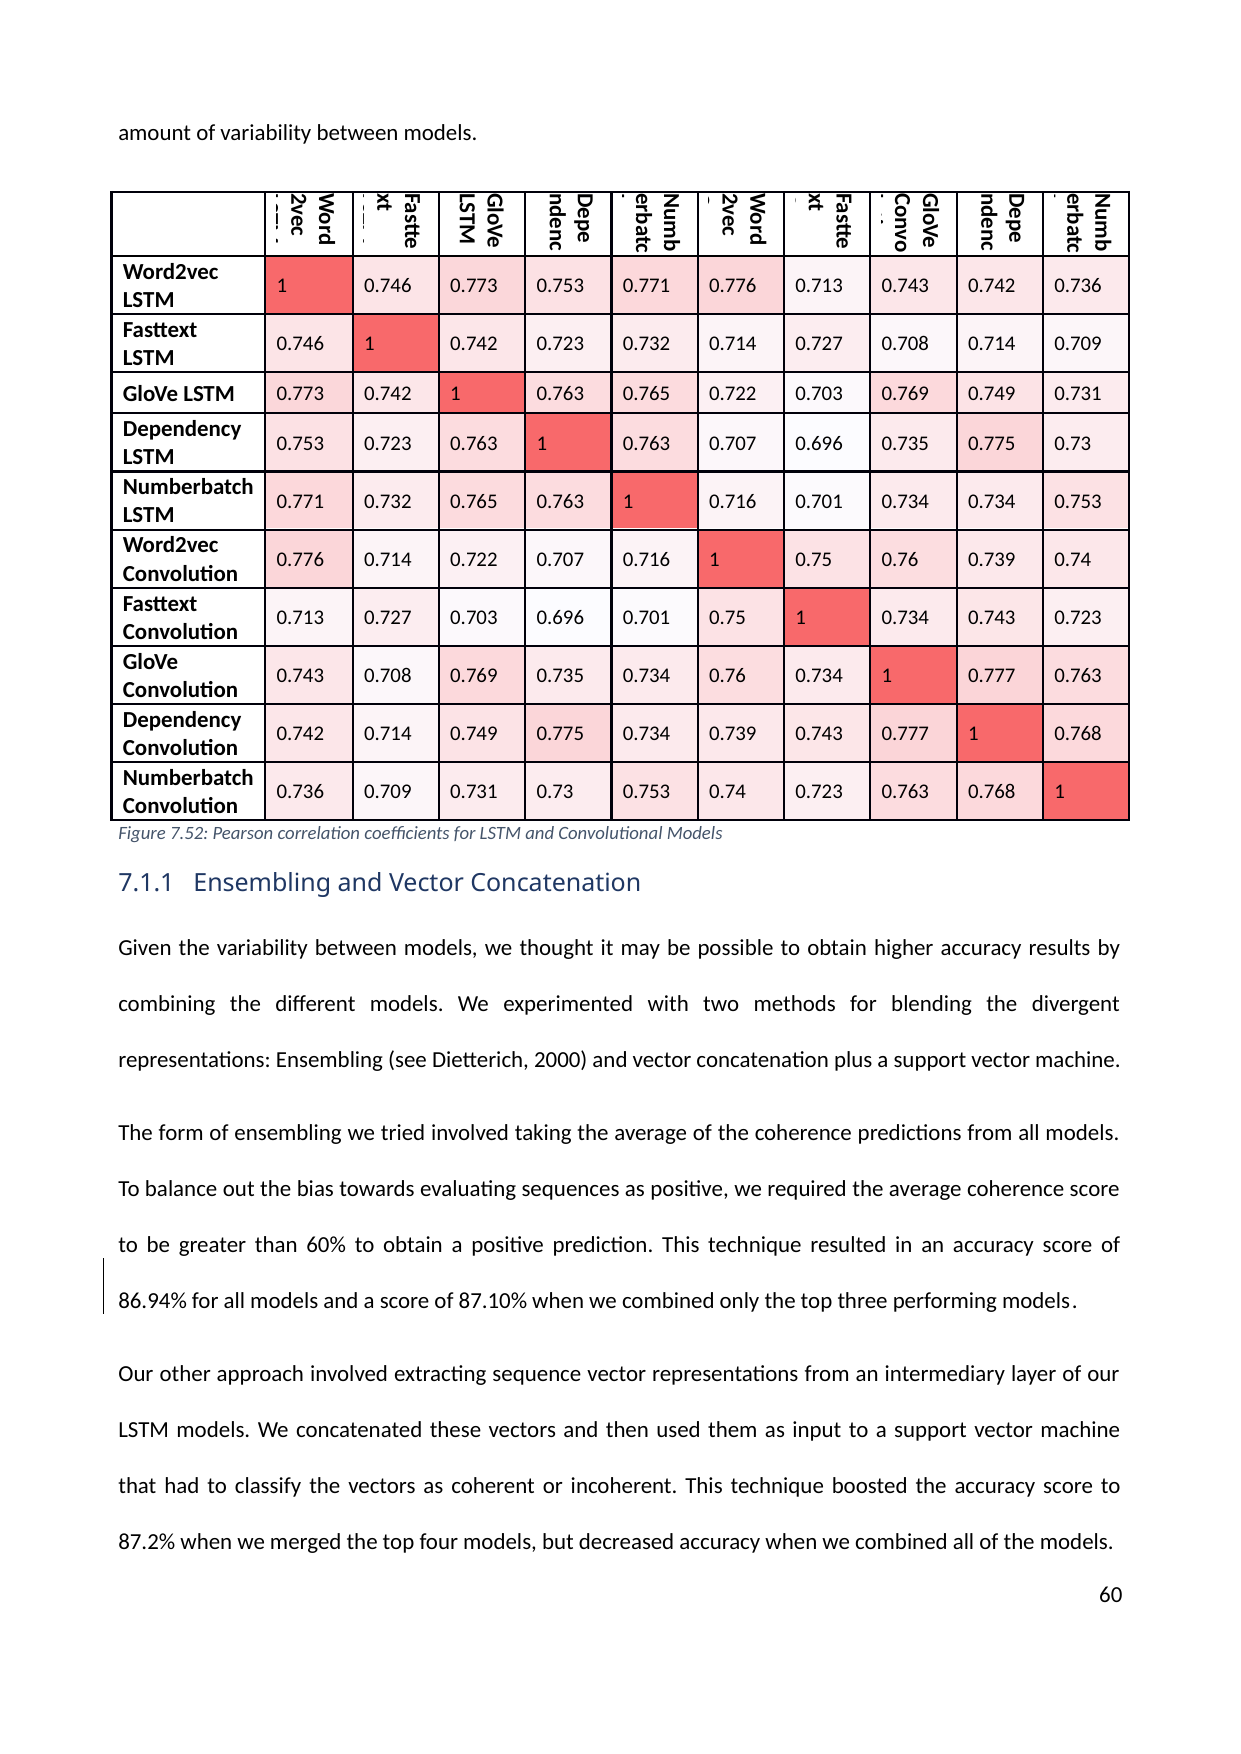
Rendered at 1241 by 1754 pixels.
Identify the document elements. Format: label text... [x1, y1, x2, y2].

subtitle Ensembling and Vector Concatenation [118, 865, 1122, 899]
table_cell 0.763 [440, 414, 524, 470]
table_cell 0.735 [526, 647, 610, 703]
table_cell Fasttext Convolution [113, 589, 264, 645]
table_cell 0.703 [440, 589, 524, 645]
table_cell 0.734 [871, 589, 956, 645]
table_header Dependency LSTM [526, 193, 610, 255]
table_cell Numberbatch Convolution [113, 763, 264, 819]
table_cell 0.696 [785, 414, 869, 470]
table_cell 0.708 [354, 647, 438, 703]
table_cell 0.763 [1044, 647, 1128, 703]
table_cell 0.709 [1044, 315, 1128, 371]
table_header Word2vec Convolutional [699, 193, 783, 255]
table_cell 0.76 [699, 647, 783, 703]
table_header GloVe LSTM [440, 193, 524, 255]
table_cell Dependency Convolution [113, 705, 264, 761]
table_cell 0.773 [440, 257, 524, 313]
table_cell 0.734 [958, 473, 1042, 528]
table_cell 0.763 [871, 763, 956, 819]
table_cell 0.732 [613, 315, 697, 371]
table_cell 0.739 [699, 705, 783, 761]
table_cell 0.716 [699, 473, 783, 528]
table_cell 0.723 [526, 315, 610, 371]
table_cell 0.746 [354, 257, 438, 313]
table_cell 1 [613, 473, 697, 528]
table_cell 0.753 [526, 257, 610, 313]
table_cell 0.776 [699, 257, 783, 313]
table_cell 1 [958, 705, 1042, 761]
table_cell 1 [440, 373, 524, 412]
table_cell 0.749 [440, 705, 524, 761]
table_cell GloVe LSTM [113, 373, 264, 412]
table_header GloVe Convolutional [871, 193, 956, 255]
table_cell 0.722 [699, 373, 783, 412]
text Figure 7.52: Pearson correlation coefficients for LSTM and Convolutional Models [118, 821, 1122, 844]
table_cell 0.768 [1044, 705, 1128, 761]
table_cell 0.707 [699, 414, 783, 470]
table_cell 0.713 [785, 257, 869, 313]
table_cell 0.75 [785, 531, 869, 587]
text Given the variability between models, we thought it may be possible to obtain higher accuracy results by combining the different models. We experimented with two methods for blending the divergent representations: Ensembling (see Dietterich, 2000) and vector concatenation plus a support vector machine. [118, 933, 1122, 1073]
table_cell 0.734 [613, 647, 697, 703]
table_cell Numberbatch LSTM [113, 473, 264, 528]
table_cell 0.753 [1044, 473, 1128, 528]
table_cell 0.749 [958, 373, 1042, 412]
table_cell 0.769 [440, 647, 524, 703]
table_cell GloVe Convolution [113, 647, 264, 703]
table_cell 0.703 [785, 373, 869, 412]
table_cell 0.734 [871, 473, 956, 528]
table_cell 0.742 [354, 373, 438, 412]
table_cell 0.743 [958, 589, 1042, 645]
table_cell Word2vec Convolution [113, 531, 264, 587]
table_cell 1 [699, 531, 783, 587]
table_cell 0.743 [266, 647, 352, 703]
table_cell 0.736 [266, 763, 352, 819]
table_cell 0.765 [440, 473, 524, 528]
table_cell 0.75 [699, 589, 783, 645]
table_header Numberbatch LSTM [613, 193, 697, 255]
table_cell 0.731 [440, 763, 524, 819]
table_cell 0.716 [613, 531, 697, 587]
text The form of ensembling we tried involved taking the average of the coherence predictions from all models. To balance out the bias towards evaluating sequences as positive, we required the average coherence score to be greater than 60% to obtain a positive prediction. This technique resulted in an accuracy score of 86.94% for all models and a score of 87.10% when we combined only the top three performing models. [118, 1118, 1122, 1314]
table_cell 0.708 [871, 315, 956, 371]
table_cell 0.753 [266, 414, 352, 470]
text Our other approach involved extracting sequence vector representations from an intermediary layer of our LSTM models. We concatenated these vectors and then used them as input to a support vector machine that had to classify the vectors as coherent or incoherent. This technique boosted the accuracy score to 87.2% when we merged the top four models, but decreased accuracy when we combined all of the models. [118, 1359, 1122, 1555]
table_cell Word2vec LSTM [113, 257, 264, 313]
table_cell 0.723 [354, 414, 438, 470]
table_cell 1 [526, 414, 610, 470]
table_cell Fasttext LSTM [113, 315, 264, 371]
table_cell 0.771 [613, 257, 697, 313]
table_cell 1 [871, 647, 956, 703]
table_cell 0.773 [266, 373, 352, 412]
table_cell 0.73 [526, 763, 610, 819]
table_cell 0.722 [440, 531, 524, 587]
table_cell 0.709 [354, 763, 438, 819]
table_cell 0.776 [266, 531, 352, 587]
table_cell 0.723 [785, 763, 869, 819]
table_cell 0.777 [958, 647, 1042, 703]
table_cell 0.734 [613, 705, 697, 761]
table_header Dependency Convolutional [958, 193, 1042, 255]
table_cell 0.735 [871, 414, 956, 470]
table_cell 0.696 [526, 589, 610, 645]
table_cell 0.777 [871, 705, 956, 761]
table_header Numberbatch Convolutional [1044, 193, 1128, 255]
table_cell 0.739 [958, 531, 1042, 587]
table_cell 0.763 [526, 473, 610, 528]
table_cell 0.734 [785, 647, 869, 703]
table_cell 0.742 [440, 315, 524, 371]
table_cell 0.701 [613, 589, 697, 645]
table_cell 0.763 [526, 373, 610, 412]
table_cell 0.76 [871, 531, 956, 587]
table_cell 1 [1044, 763, 1128, 819]
table_cell 0.727 [785, 315, 869, 371]
table_header Word2vec LSTM [266, 193, 352, 255]
table_cell 0.743 [871, 257, 956, 313]
table_cell 0.769 [871, 373, 956, 412]
table_cell 0.714 [958, 315, 1042, 371]
table_cell 0.713 [266, 589, 352, 645]
table_header Fasttext LSTM [354, 193, 438, 255]
table_cell 0.742 [266, 705, 352, 761]
table_header Fasttext Convolutional [785, 193, 869, 255]
table_cell 0.707 [526, 531, 610, 587]
table_cell 0.731 [1044, 373, 1128, 412]
table_cell 0.775 [526, 705, 610, 761]
table_cell 0.74 [699, 763, 783, 819]
table_cell 0.74 [1044, 531, 1128, 587]
table_cell 0.775 [958, 414, 1042, 470]
table_cell 0.723 [1044, 589, 1128, 645]
table_cell 1 [785, 589, 869, 645]
table_cell 0.771 [266, 473, 352, 528]
table_cell 0.753 [613, 763, 697, 819]
table_cell 0.732 [354, 473, 438, 528]
table_header [113, 193, 264, 255]
table_cell 0.714 [699, 315, 783, 371]
table_cell 0.73 [1044, 414, 1128, 470]
table_cell 1 [354, 315, 438, 371]
table_cell 0.768 [958, 763, 1042, 819]
table_cell 1 [266, 257, 352, 313]
table_cell 0.727 [354, 589, 438, 645]
table_cell 0.714 [354, 531, 438, 587]
table_cell 0.763 [613, 414, 697, 470]
table_cell 0.714 [354, 705, 438, 761]
table_cell 0.701 [785, 473, 869, 528]
table_cell 0.742 [958, 257, 1042, 313]
text amount of variability between models. [118, 118, 1122, 146]
table_cell 0.736 [1044, 257, 1128, 313]
table_cell 0.743 [785, 705, 869, 761]
table_cell Dependency LSTM [113, 414, 264, 470]
table_cell 0.765 [613, 373, 697, 412]
table_cell 0.746 [266, 315, 352, 371]
